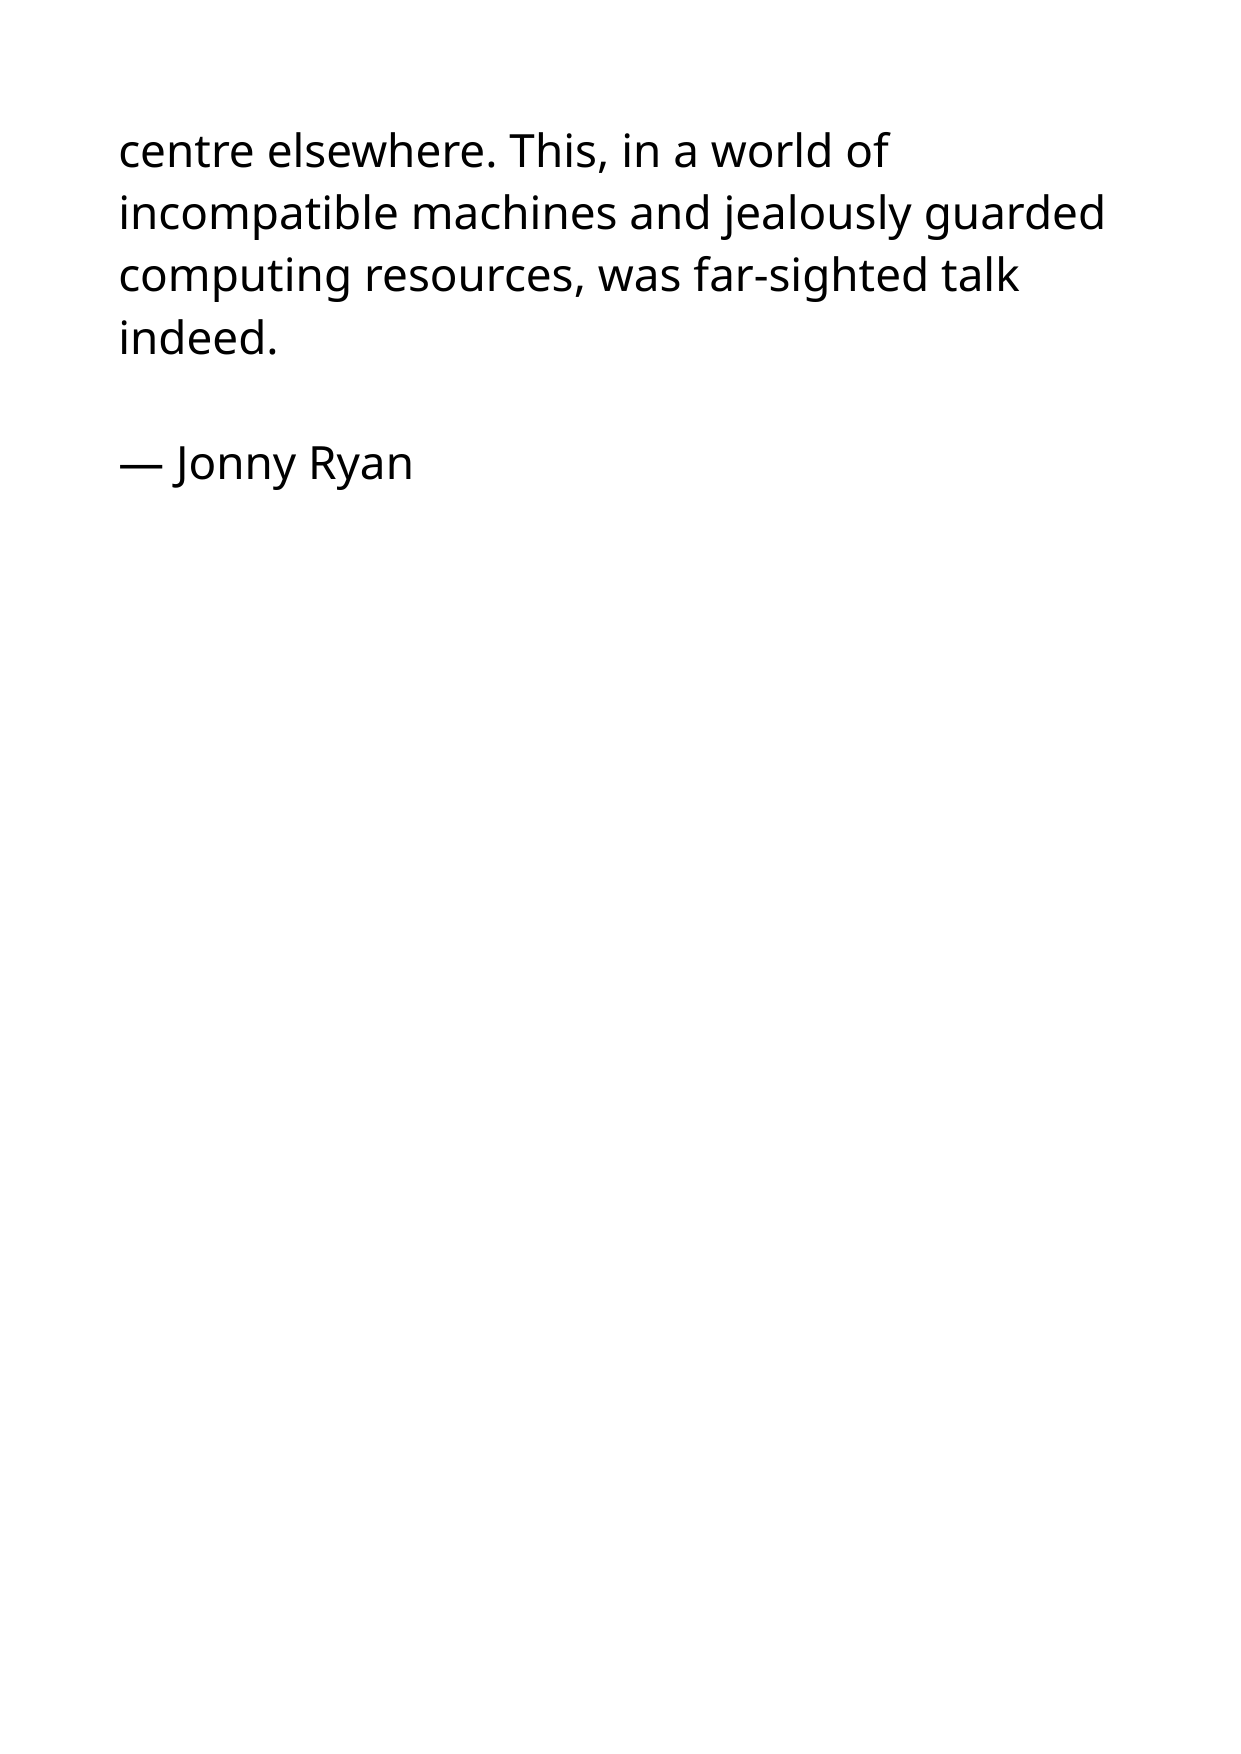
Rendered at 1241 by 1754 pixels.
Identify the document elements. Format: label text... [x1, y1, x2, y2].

text — Jonny Ryan [118, 430, 1122, 492]
text At the core of Licklider’s thinking was an emphasis on collaboration. Licklider posited a future scenario in which a researcher at one research centre could find a useful computer resource over the network from a research centre elsewhere. This, in a world of incompatible machines and jealously guarded computing resources, was far-sighted talk indeed. [118, 118, 1122, 368]
